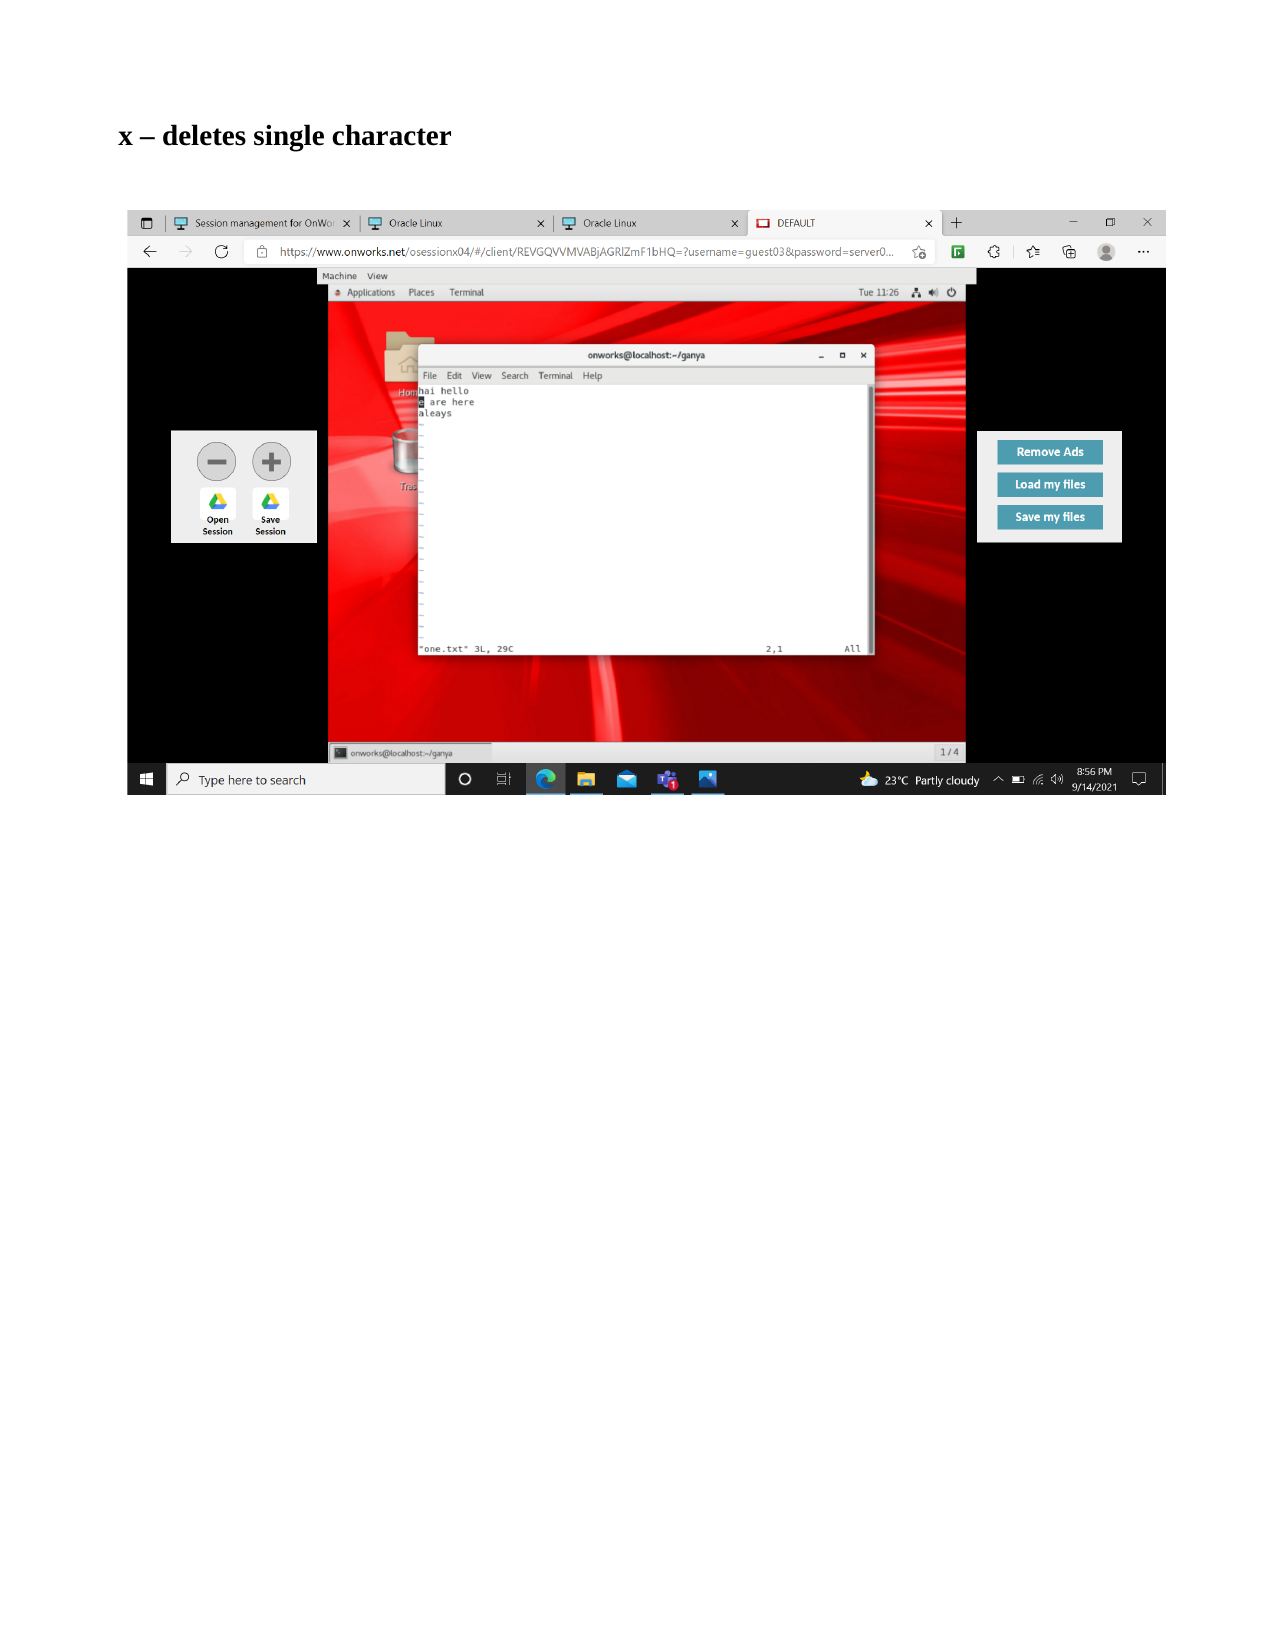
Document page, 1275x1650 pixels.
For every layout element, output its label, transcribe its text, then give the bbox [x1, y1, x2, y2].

picture [127, 210, 1166, 795]
text x – deletes single character [118, 118, 1157, 152]
